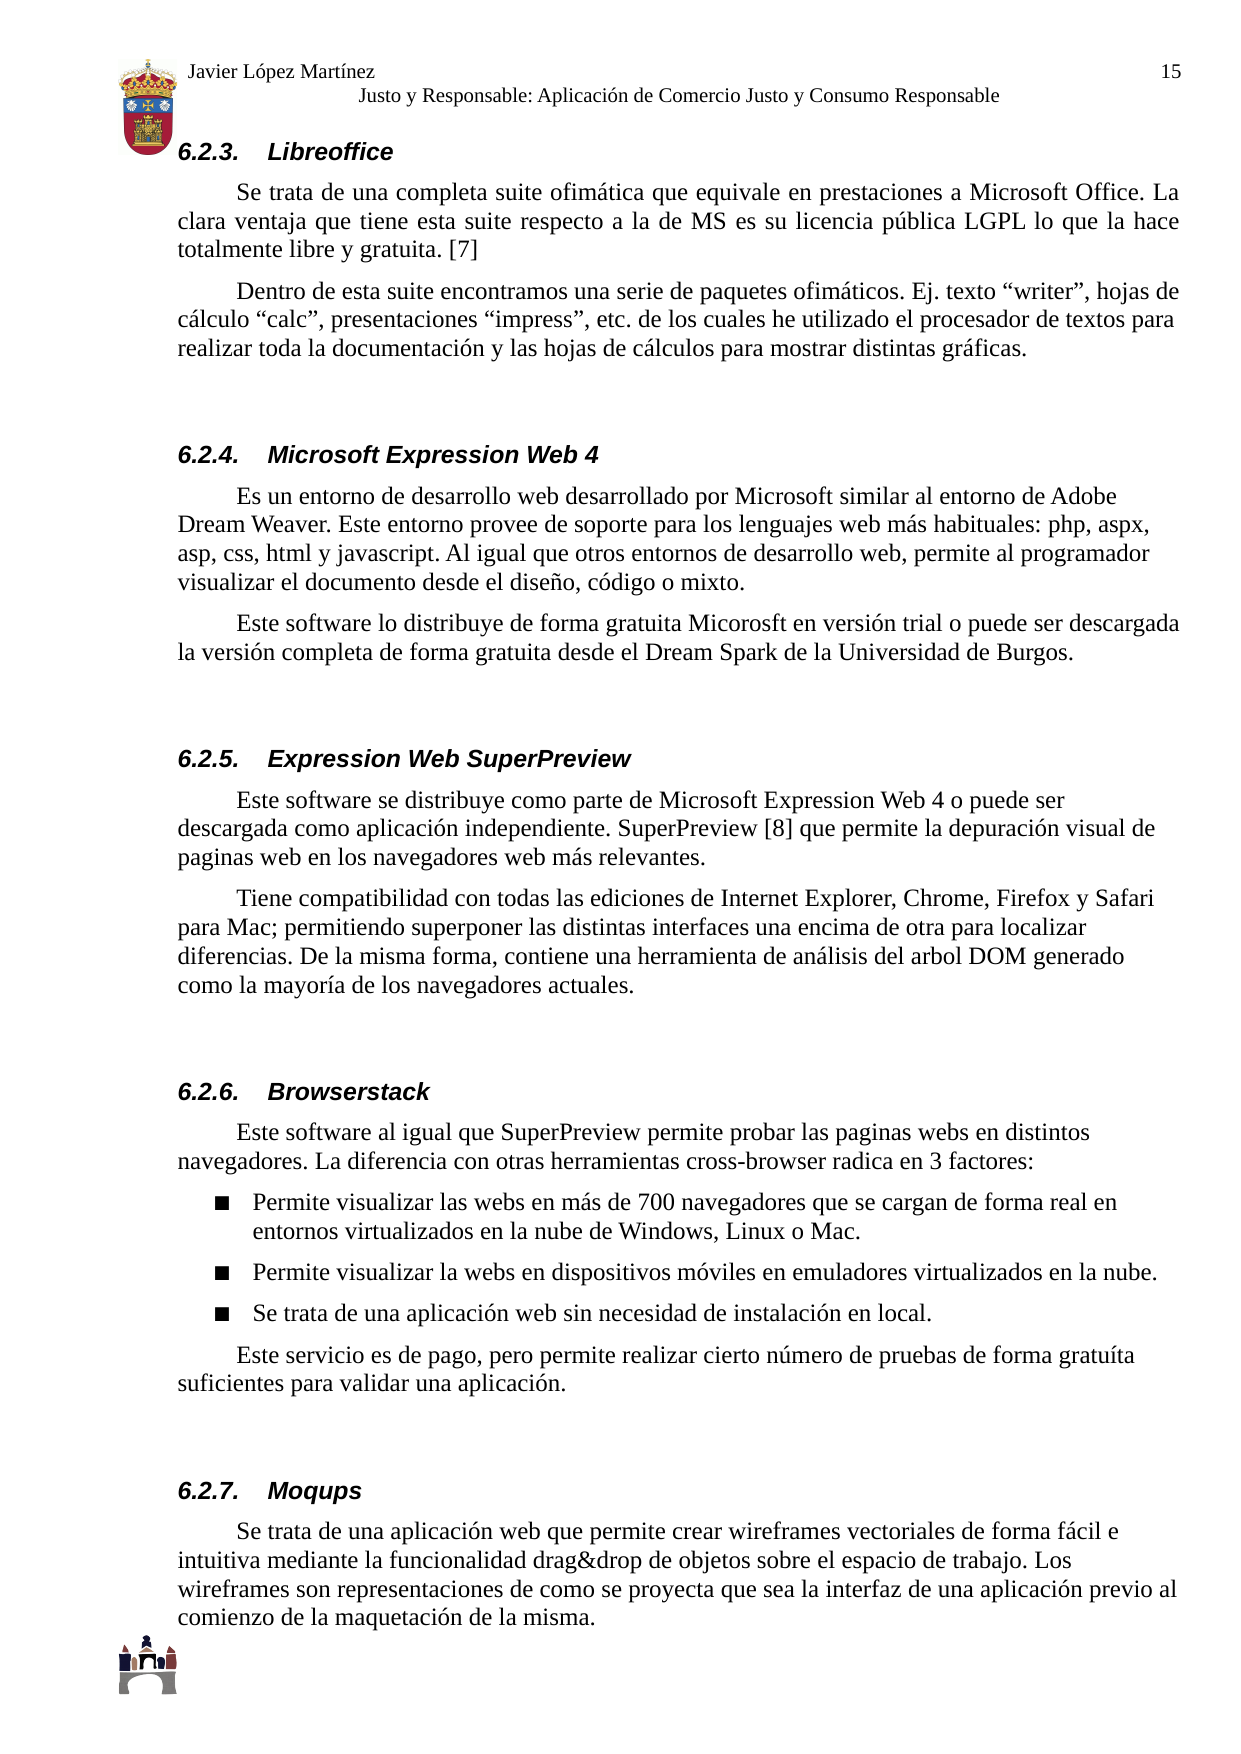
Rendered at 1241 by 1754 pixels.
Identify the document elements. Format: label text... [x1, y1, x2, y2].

text Este software al igual que SuperPreview permite probar las paginas webs en distintos navegadores. La diferencia con otras herramientas cross-browser radica en 3 factores: [177, 1117, 1181, 1175]
subtitle Browserstack [177, 1077, 1181, 1106]
text Se trata de una completa suite ofimática que equivale en prestaciones a Microsoft Office. La clara ventaja que tiene esta suite respecto a la de MS es su licencia pública LGPL lo que la hace totalmente libre y gratuita. [7] [177, 177, 1181, 263]
text Es un entorno de desarrollo web desarrollado por Microsoft similar al entorno de Adobe Dream Weaver. Este entorno provee de soporte para los lenguajes web más habituales: php, aspx, asp, css, html y javascript. Al igual que otros entornos de desarrollo web, permite al programador visualizar el documento desde el diseño, código o mixto. [177, 481, 1181, 596]
text Este servicio es de pago, pero permite realizar cierto número de pruebas de forma gratuíta suficientes para validar una aplicación. [177, 1340, 1181, 1397]
text Se trata de una aplicación web que permite crear wireframes vectoriales de forma fácil e intuitiva mediante la funcionalidad drag&drop de objetos sobre el espacio de trabajo. Los wireframes son representaciones de como se proyecta que sea la interfaz de una aplicación previo al comienzo de la maquetación de la misma. [177, 1516, 1181, 1631]
subtitle Expression Web SuperPreview [177, 744, 1181, 773]
text Este software lo distribuye de forma gratuita Micorosft en versión trial o puede ser descargada la versión completa de forma gratuita desde el Dream Spark de la Universidad de Burgos. [177, 608, 1181, 666]
text Este software se distribuye como parte de Microsoft Expression Web 4 o puede ser descargada como aplicación independiente. SuperPreview [8] que permite la depuración visual de paginas web en los navegadores web más relevantes. [177, 785, 1181, 871]
picture [118, 1634, 178, 1695]
text Tiene compatibilidad con todas las ediciones de Internet Explorer, Chrome, Firefox y Safari para Mac; permitiendo superponer las distintas interfaces una encima de otra para localizar diferencias. De la misma forma, contiene una herramienta de análisis del arbol DOM generado como la mayoría de los navegadores actuales. [177, 883, 1181, 998]
subtitle Moqups [177, 1476, 1181, 1504]
list Se trata de una aplicación web sin necesidad de instalación en local. [215, 1298, 1181, 1327]
list Permite visualizar las webs en más de 700 navegadores que se cargan de forma real en entornos virtualizados en la nube de Windows, Linux o Mac. [215, 1187, 1181, 1245]
subtitle Libreoffice [177, 137, 1181, 165]
list Permite visualizar la webs en dispositivos móviles en emuladores virtualizados en la nube. [215, 1257, 1181, 1286]
picture [118, 59, 178, 155]
subtitle Microsoft Expression Web 4 [177, 441, 1181, 469]
text Dentro de esta suite encontramos una serie de paquetes ofimáticos. Ej. texto “writer”, hojas de cálculo “calc”, presentaciones “impress”, etc. de los cuales he utilizado el procesador de textos para realizar toda la documentación y las hojas de cálculos para mostrar distintas gráficas. [177, 276, 1181, 362]
